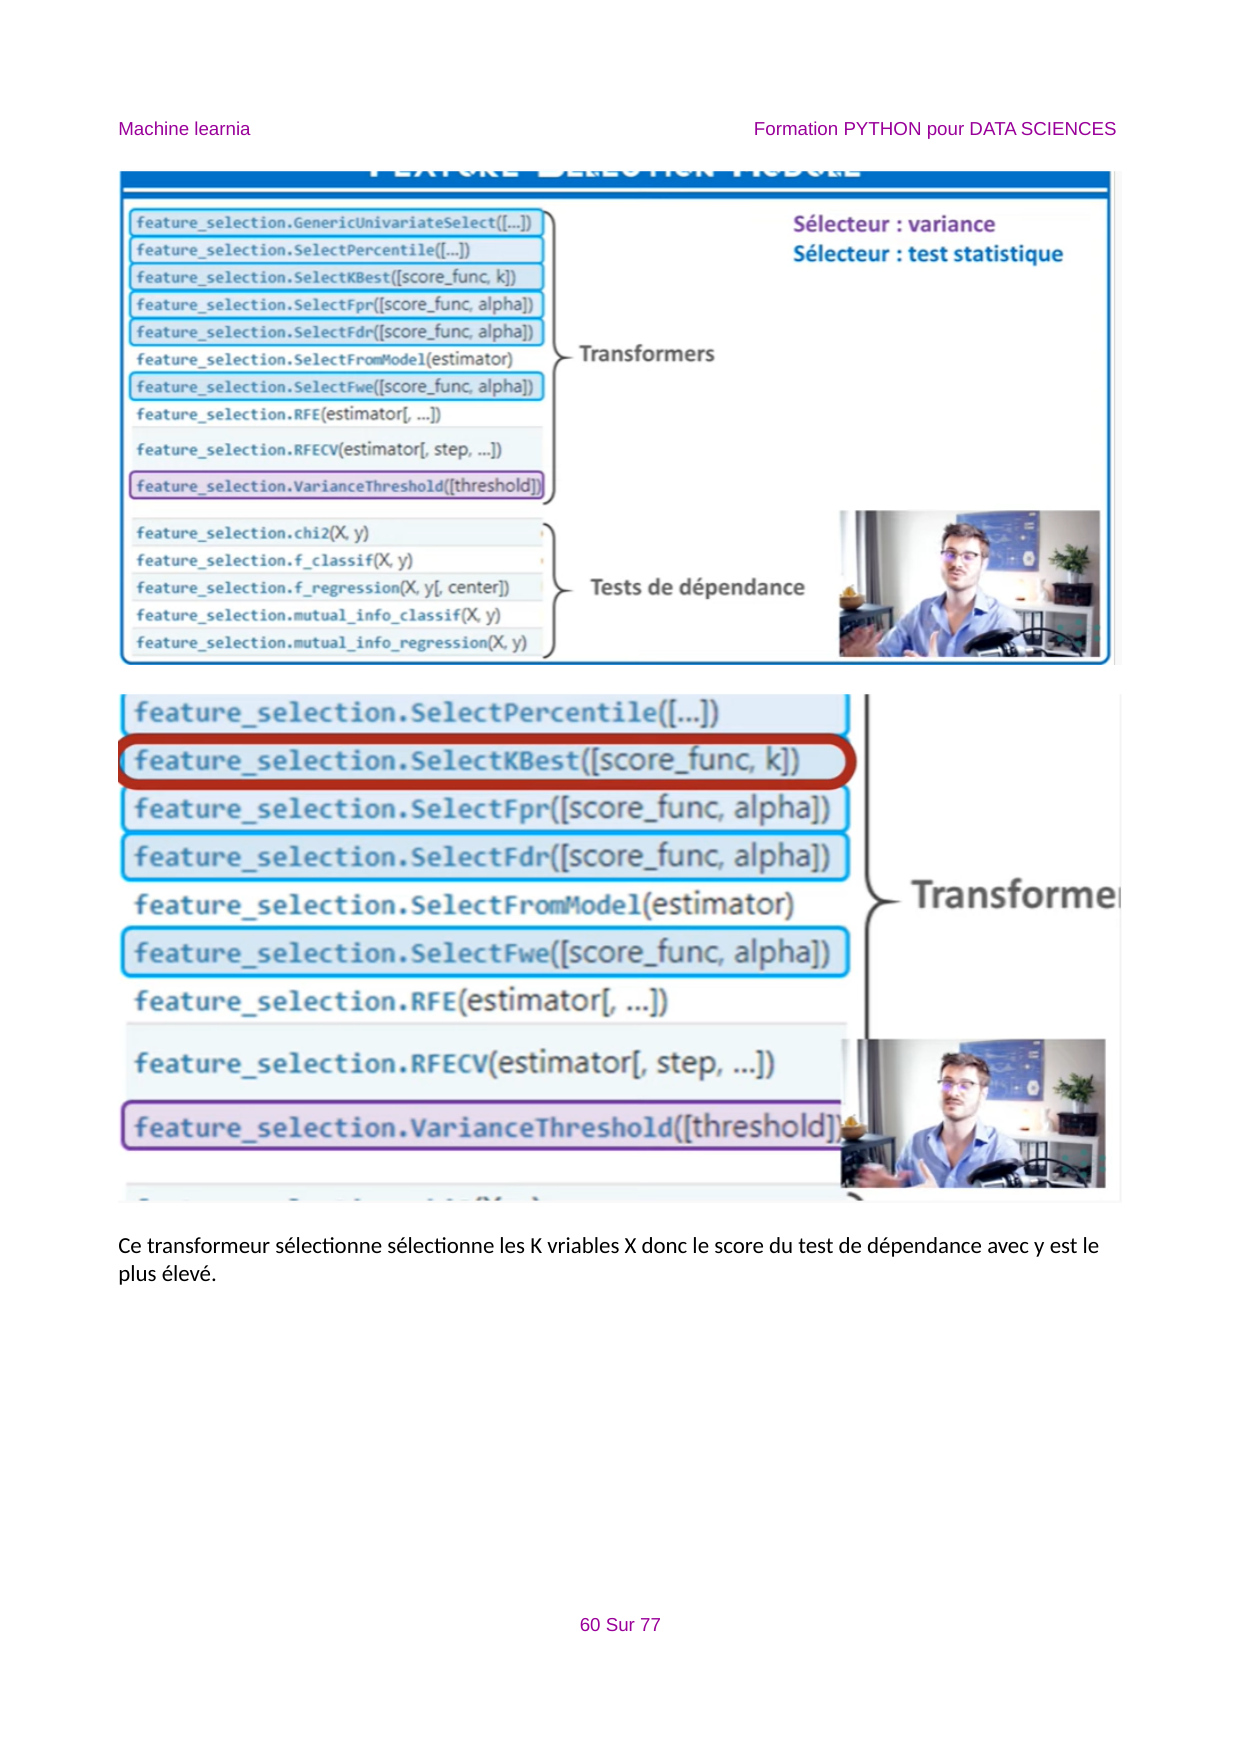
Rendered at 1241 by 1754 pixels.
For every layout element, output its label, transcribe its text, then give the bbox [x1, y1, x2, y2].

picture [118, 692, 1122, 1203]
picture [118, 169, 1122, 665]
text Ce transformeur sélectionne sélectionne les K vriables X donc le score du test de dépendance avec y est le plus élevé. [118, 1231, 1122, 1287]
